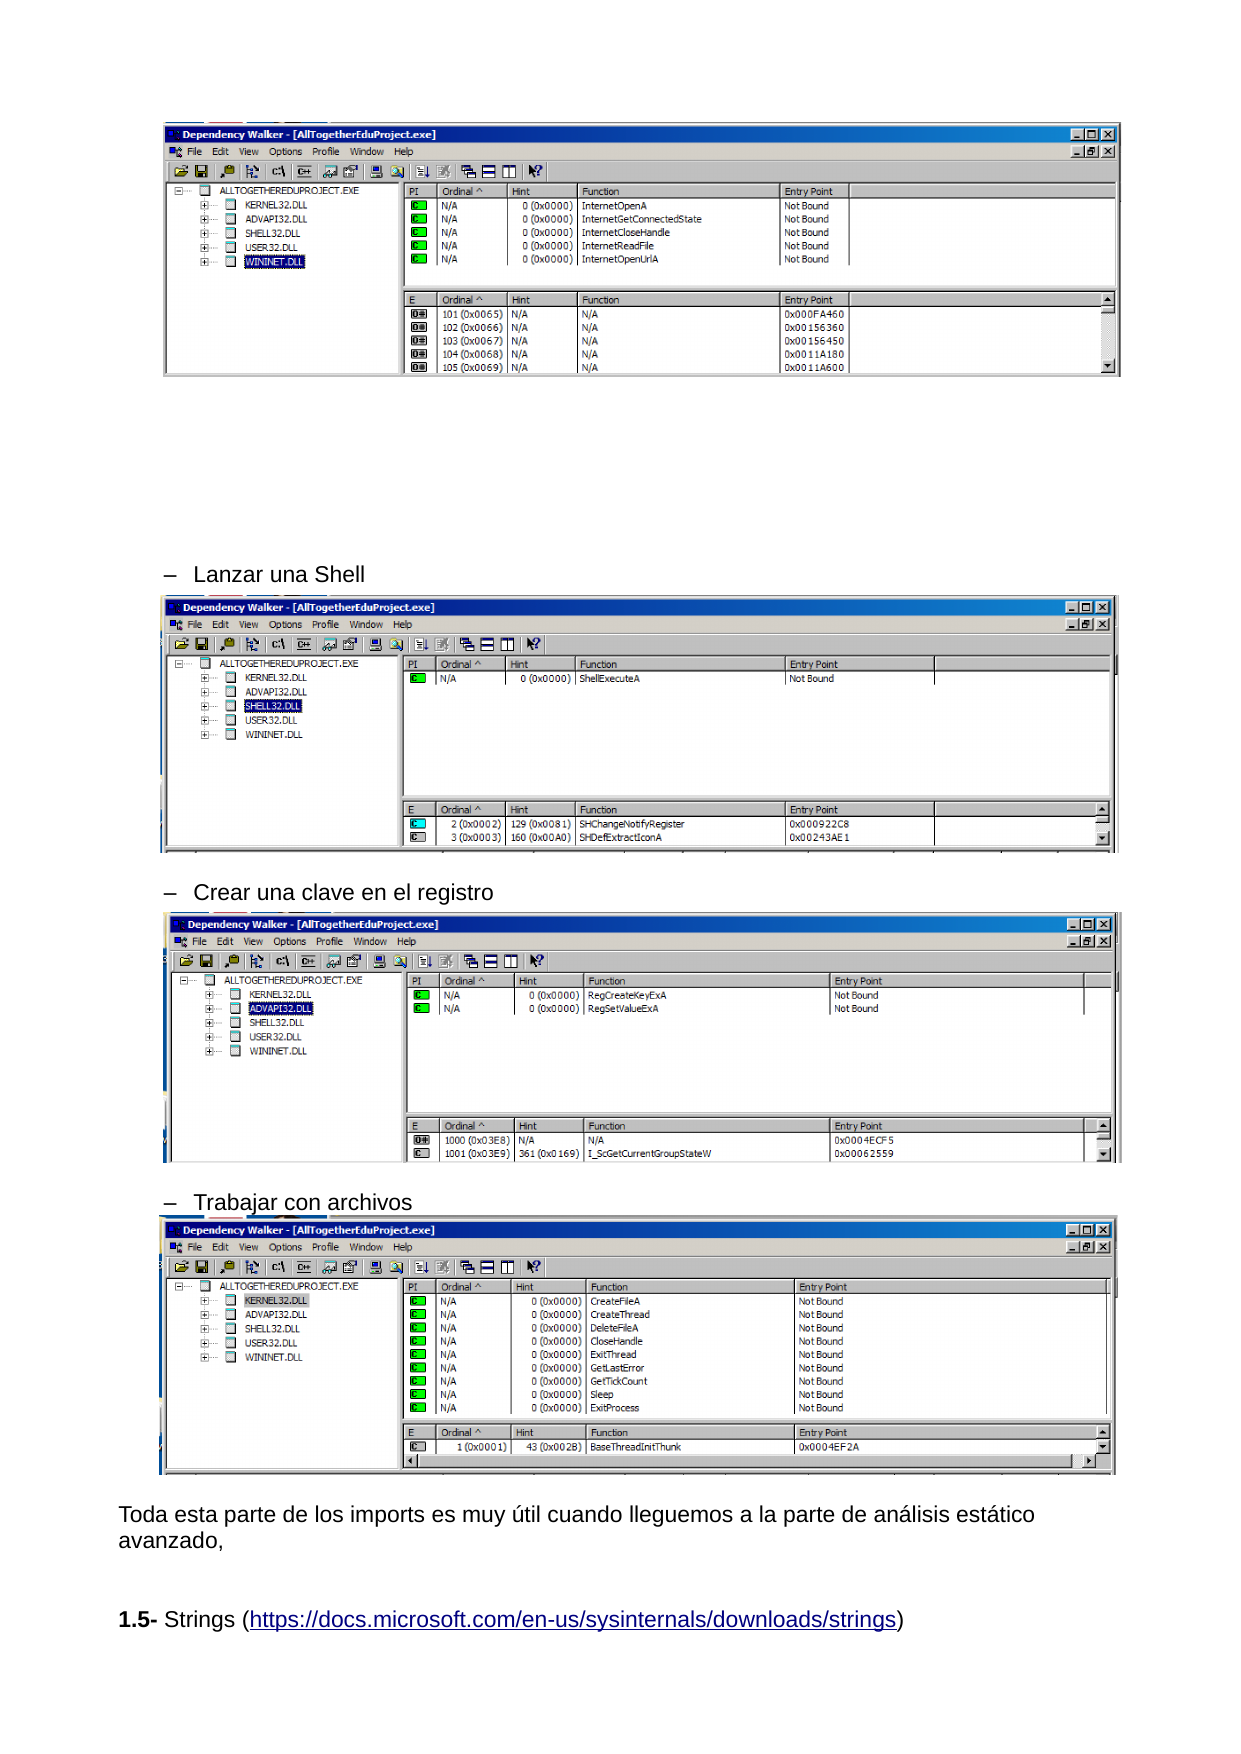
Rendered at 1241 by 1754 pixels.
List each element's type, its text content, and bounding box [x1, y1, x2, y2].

list Lanzar una Shell [164, 561, 1122, 588]
picture [160, 595, 1119, 853]
list Crear una clave en el registro [164, 879, 1122, 905]
picture [159, 1215, 1118, 1475]
picture [163, 912, 1122, 1163]
text Toda esta parte de los imports es muy útil cuando lleguemos a la parte de análisis estático avanzado, [118, 1501, 1122, 1553]
picture [163, 122, 1122, 377]
list Trabajar con archivos [164, 1189, 1122, 1215]
text 1.5- Strings (https://docs.microsoft.com/en-us/sysinternals/downloads/strings) [118, 1606, 1122, 1632]
